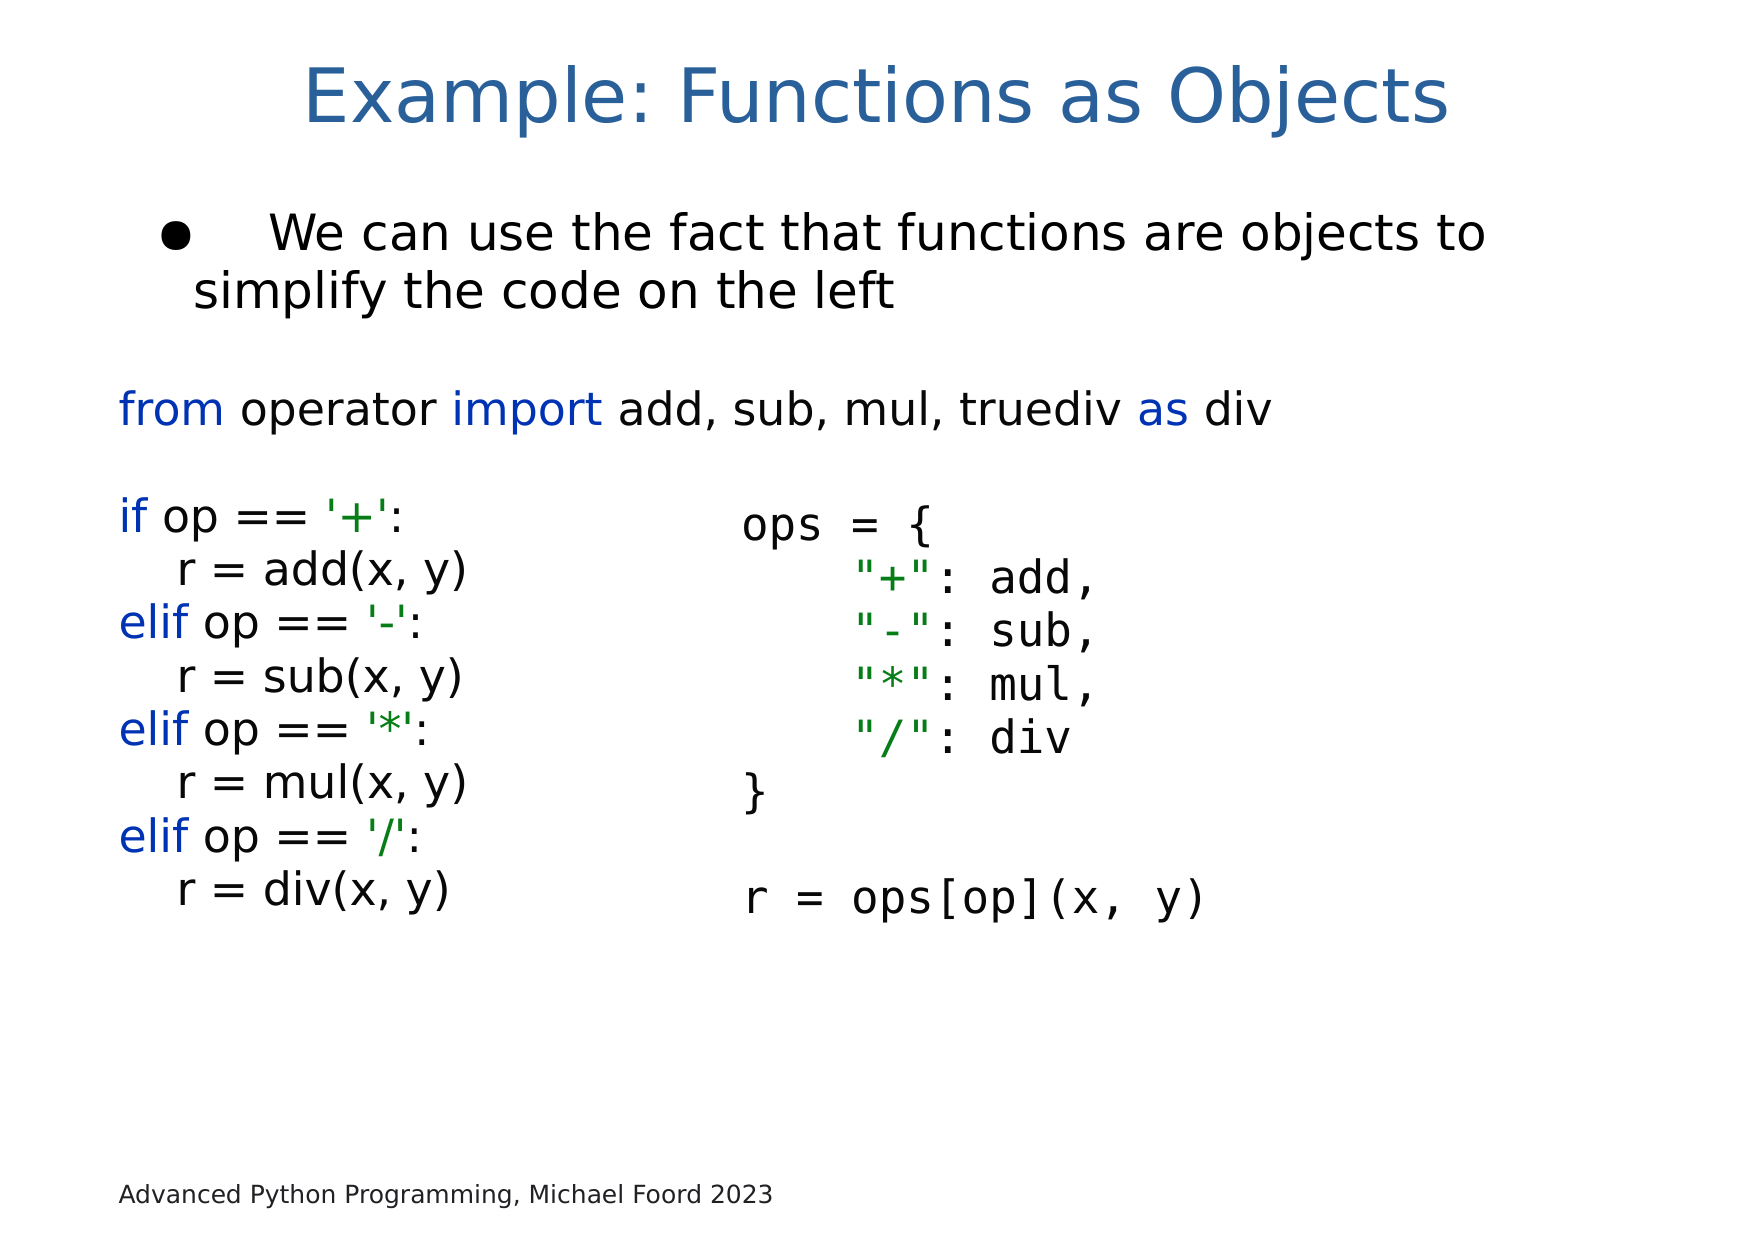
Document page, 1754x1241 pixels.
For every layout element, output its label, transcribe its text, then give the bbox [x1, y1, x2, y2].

text Example: Functions as Objects [118, 53, 1636, 140]
text from operator import add, sub, mul, truediv as div if op == '+': r = add(x, y) elif op == '-': r = sub(x, y) elif op == '*': r = mul(x, y) elif op == '/': r = div(x, y) [118, 383, 1636, 916]
list We can use the fact that functions are objects to simplify the code on the left [156, 203, 1636, 320]
